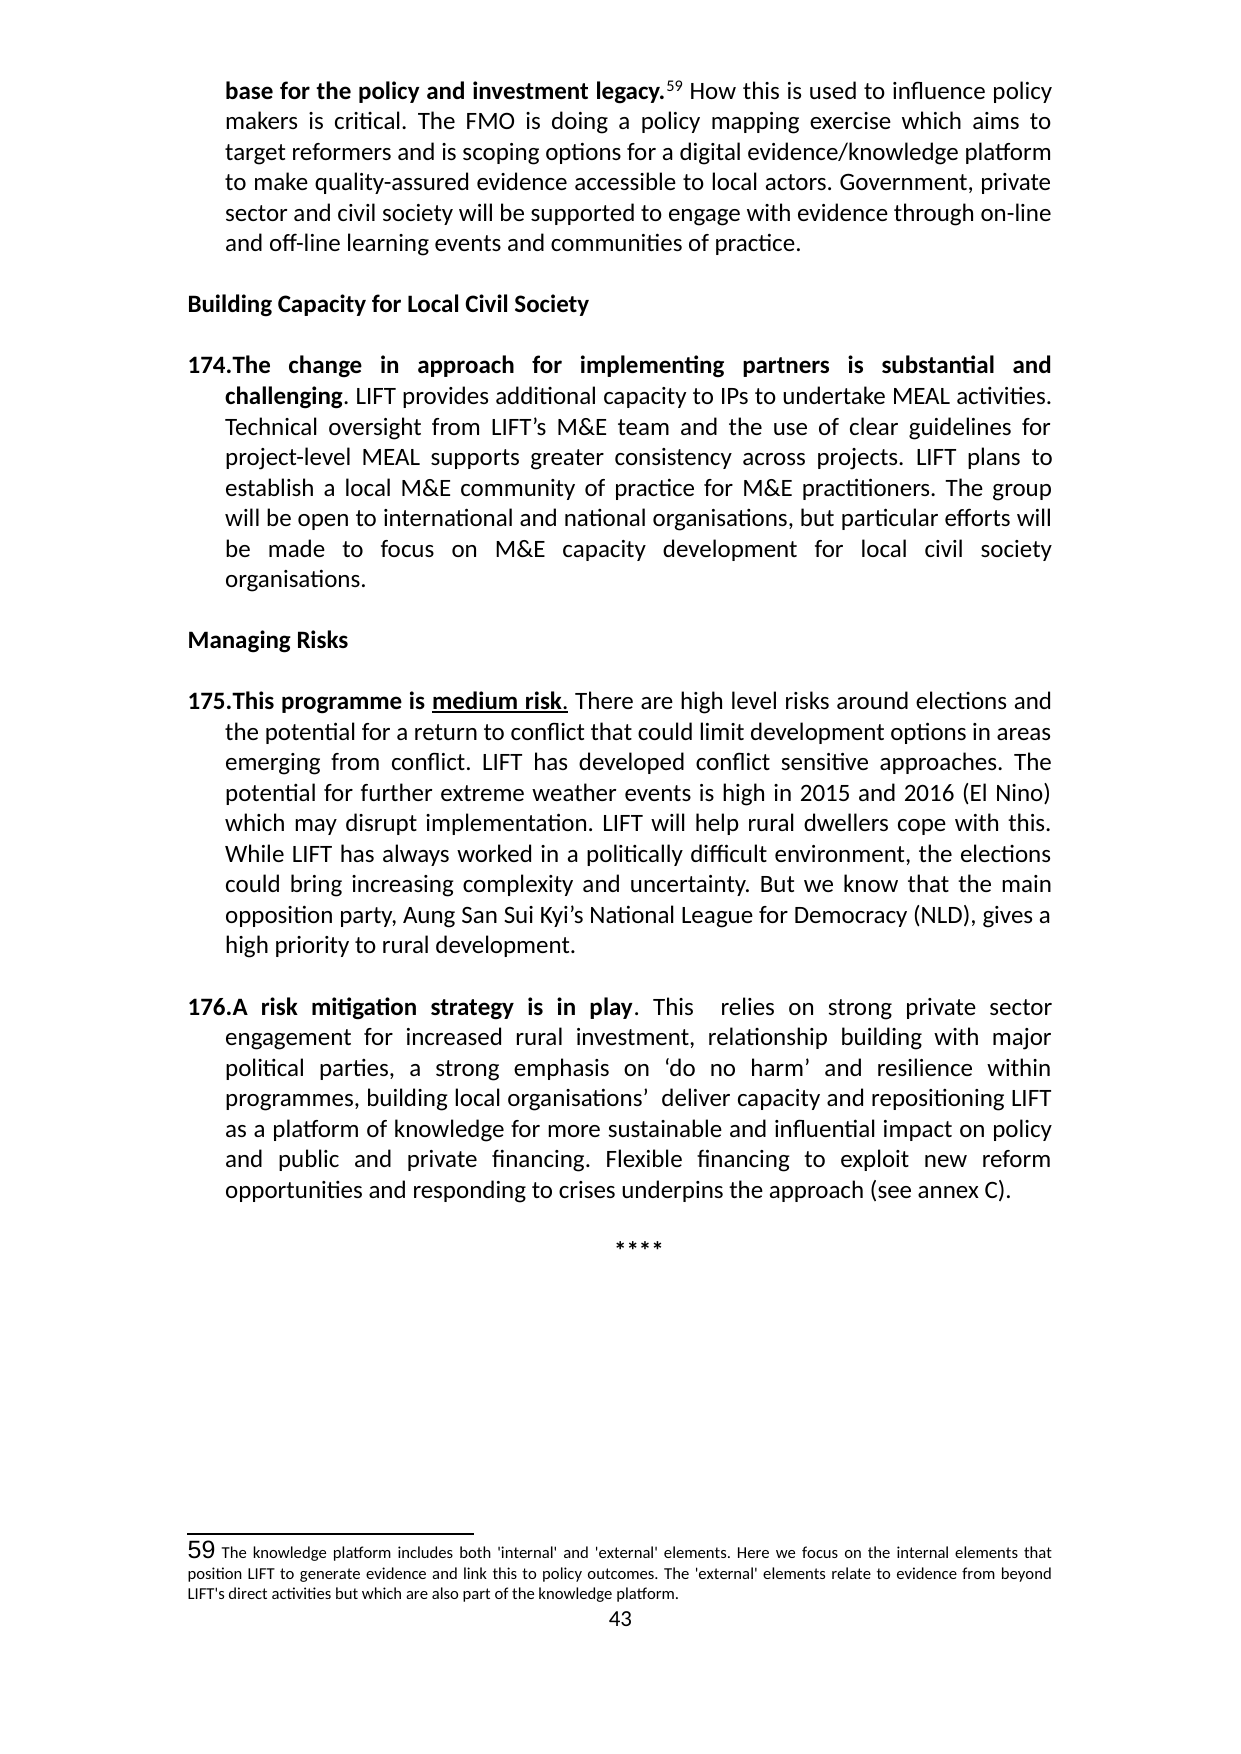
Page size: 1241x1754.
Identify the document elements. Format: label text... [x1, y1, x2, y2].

text Building Capacity for Local Civil Society [187, 289, 1053, 319]
list base for the policy and investment legacy. How this is used to influence policy makers is critical. The FMO is doing a policy mapping exercise which aims to target reformers and is scoping options for a digital evidence/knowledge platform to make quality-assured evidence accessible to local actors. Government, private sector and civil society will be supported to engage with evidence through on-line and off-line learning events and communities of practice. [187, 75, 1053, 258]
text Managing Risks [187, 624, 1053, 655]
list The knowledge platform includes both 'internal' and 'external' elements. Here we focus on the internal elements that position LIFT to generate evidence and link this to policy outcomes. The 'external' elements relate to evidence from beyond LIFT's direct activities but which are also part of the knowledge platform. [187, 1534, 1053, 1604]
list This programme is medium risk. There are high level risks around elections and the potential for a return to conflict that could limit development options in areas emerging from conflict. LIFT has developed conflict sensitive approaches. The potential for further extreme weather events is high in 2015 and 2016 (El Nino) which may disrupt implementation. LIFT will help rural dwellers cope with this. While LIFT has always worked in a politically difficult environment, the elections could bring increasing complexity and uncertainty. But we know that the main opposition party, Aung San Sui Kyi’s National League for Democracy (NLD), gives a high priority to rural development. [187, 685, 1053, 960]
list The change in approach for implementing partners is substantial and challenging. LIFT provides additional capacity to IPs to undertake MEAL activities. Technical oversight from LIFT’s M&E team and the use of clear guidelines for project-level MEAL supports greater consistency across projects. LIFT plans to establish a local M&E community of practice for M&E practitioners. The group will be open to international and national organisations, but particular efforts will be made to focus on M&E capacity development for local civil society organisations. [187, 350, 1053, 594]
text **** [225, 1235, 1053, 1265]
list A risk mitigation strategy is in play. This relies on strong private sector engagement for increased rural investment, relationship building with major political parties, a strong emphasis on ‘do no harm’ and resilience within programmes, building local organisations’ deliver capacity and repositioning LIFT as a platform of knowledge for more sustainable and influential impact on policy and public and private financing. Flexible financing to exploit new reform opportunities and responding to crises underpins the approach (see annex C). [187, 991, 1053, 1204]
